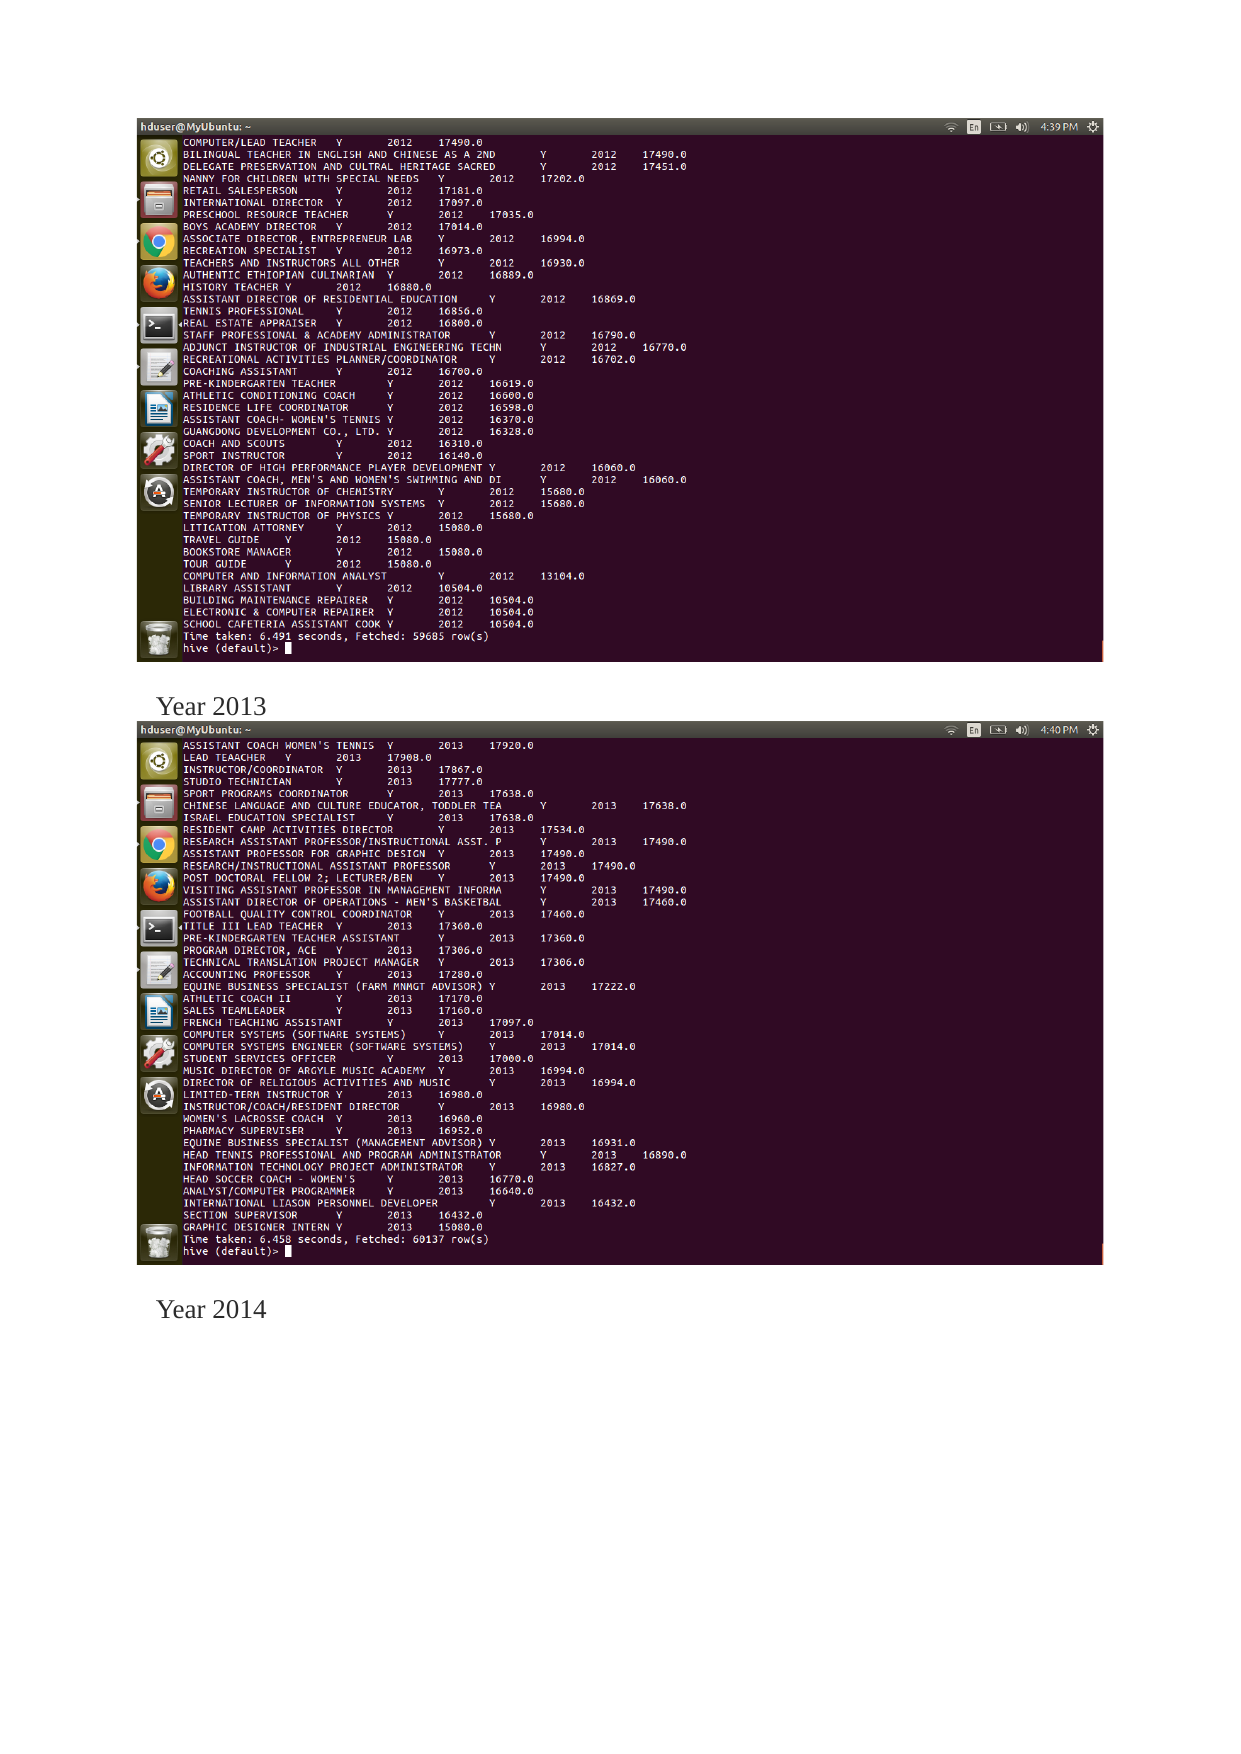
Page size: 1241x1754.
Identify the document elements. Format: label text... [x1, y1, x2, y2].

text Year 2014 [156, 1293, 1122, 1324]
picture [136, 118, 1104, 662]
text Year 2013 [156, 690, 1122, 721]
picture [136, 721, 1104, 1265]
